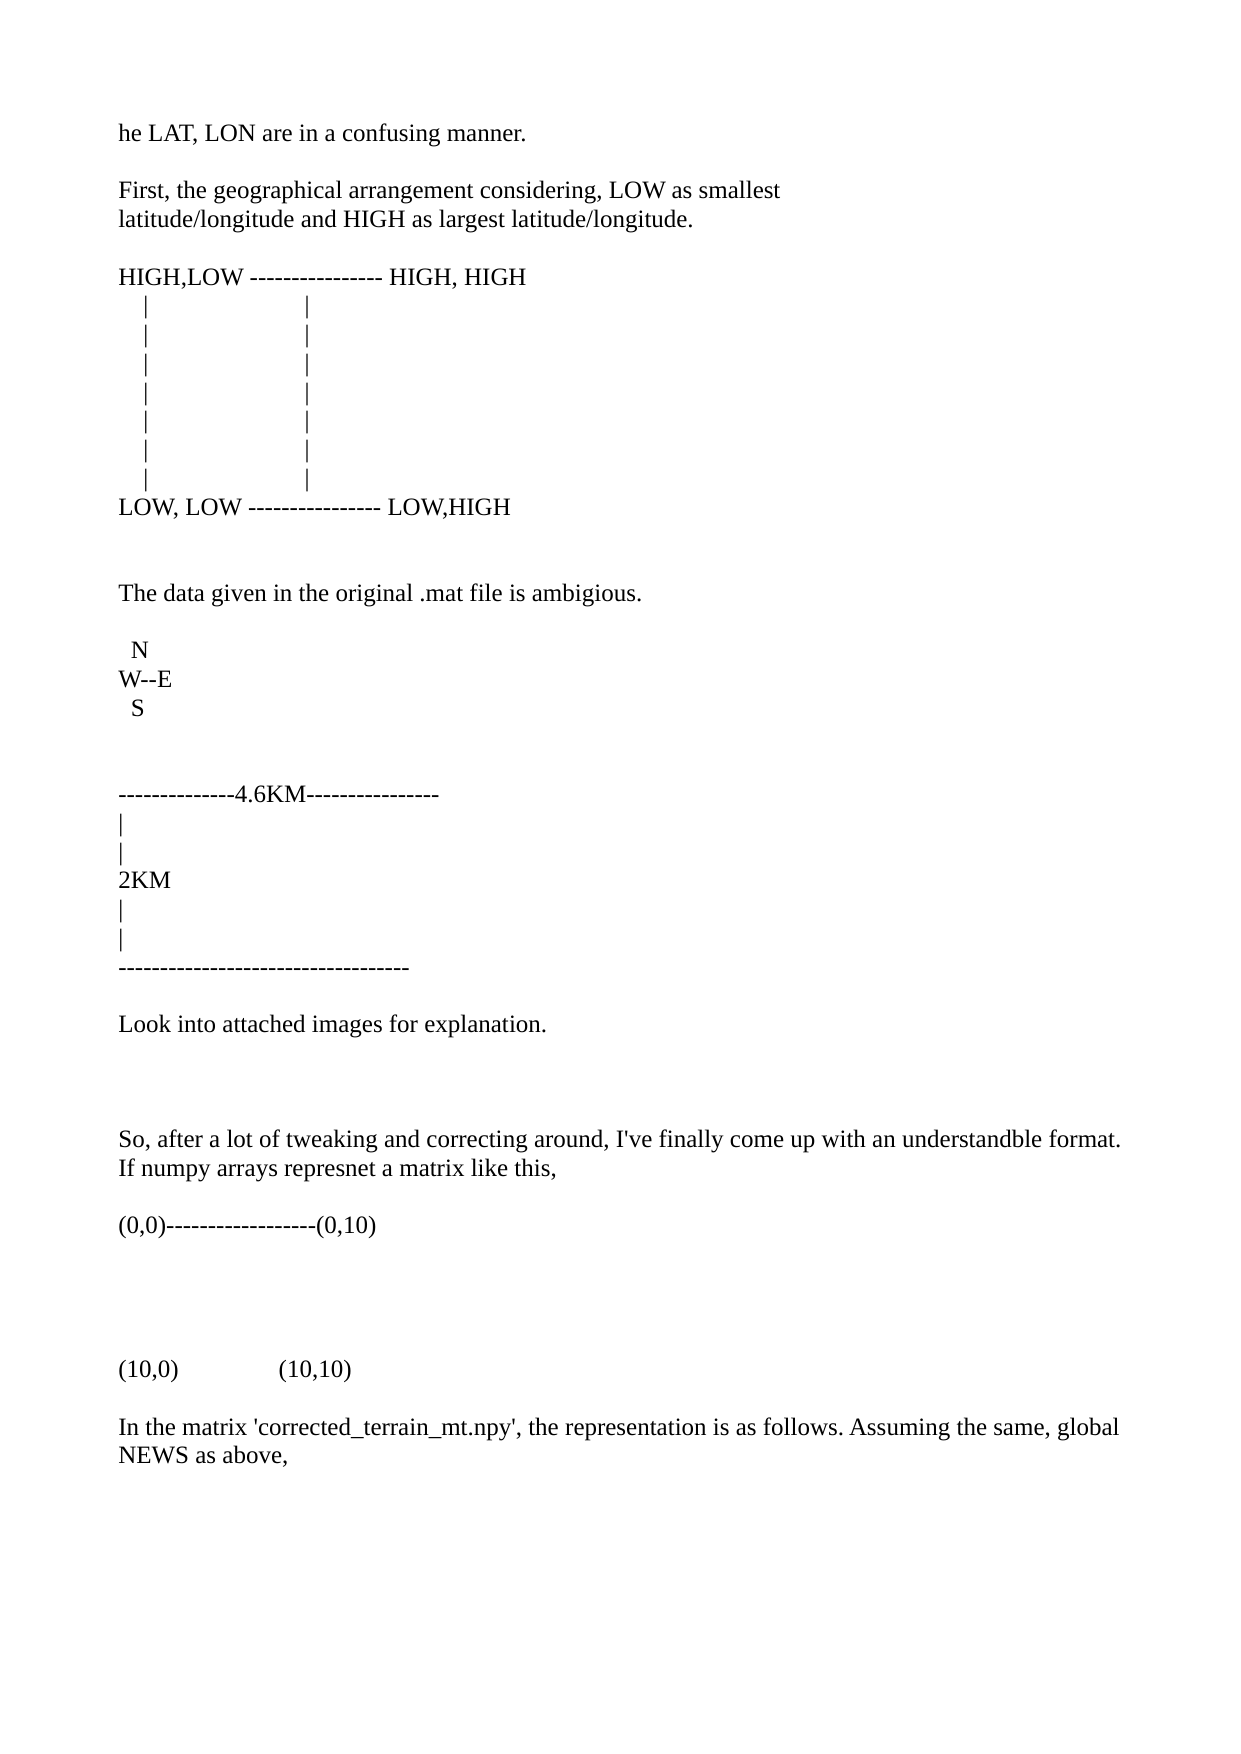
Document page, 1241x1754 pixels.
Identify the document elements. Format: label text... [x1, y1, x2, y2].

text ----------------------------------- [118, 952, 1122, 981]
text | [118, 894, 1122, 923]
text N [118, 636, 1122, 664]
text In the matrix 'corrected_terrain_mt.npy', the representation is as follows. Assuming the same, global NEWS as above, [118, 1412, 1122, 1469]
text HIGH,LOW ---------------- HIGH, HIGH [118, 262, 1122, 291]
text Look into attached images for explanation. [118, 1009, 1122, 1038]
text --------------4.6KM---------------- [118, 779, 1122, 808]
text | [118, 808, 1122, 837]
text | | [118, 434, 1122, 463]
text W--E [118, 664, 1122, 693]
text So, after a lot of tweaking and correcting around, I've finally come up with an understandble format. If numpy arrays represnet a matrix like this, [118, 1124, 1122, 1182]
text First, the geographical arrangement considering, LOW as smallest [118, 176, 1122, 204]
text | [118, 923, 1122, 952]
text | | [118, 348, 1122, 377]
text (10,0) (10,10) [118, 1354, 1122, 1383]
text | | [118, 377, 1122, 406]
text LOW, LOW ---------------- LOW,HIGH [118, 492, 1122, 521]
text (0,0)------------------(0,10) [118, 1211, 1122, 1239]
text he LAT, LON are in a confusing manner. [118, 118, 1122, 147]
text latitude/longitude and HIGH as largest latitude/longitude. [118, 204, 1122, 233]
text | [118, 837, 1122, 866]
text S [118, 693, 1122, 722]
text | | [118, 291, 1122, 319]
text The data given in the original .mat file is ambigious. [118, 578, 1122, 607]
text | | [118, 319, 1122, 348]
text | | [118, 406, 1122, 434]
text | | [118, 463, 1122, 492]
text 2KM [118, 866, 1122, 894]
